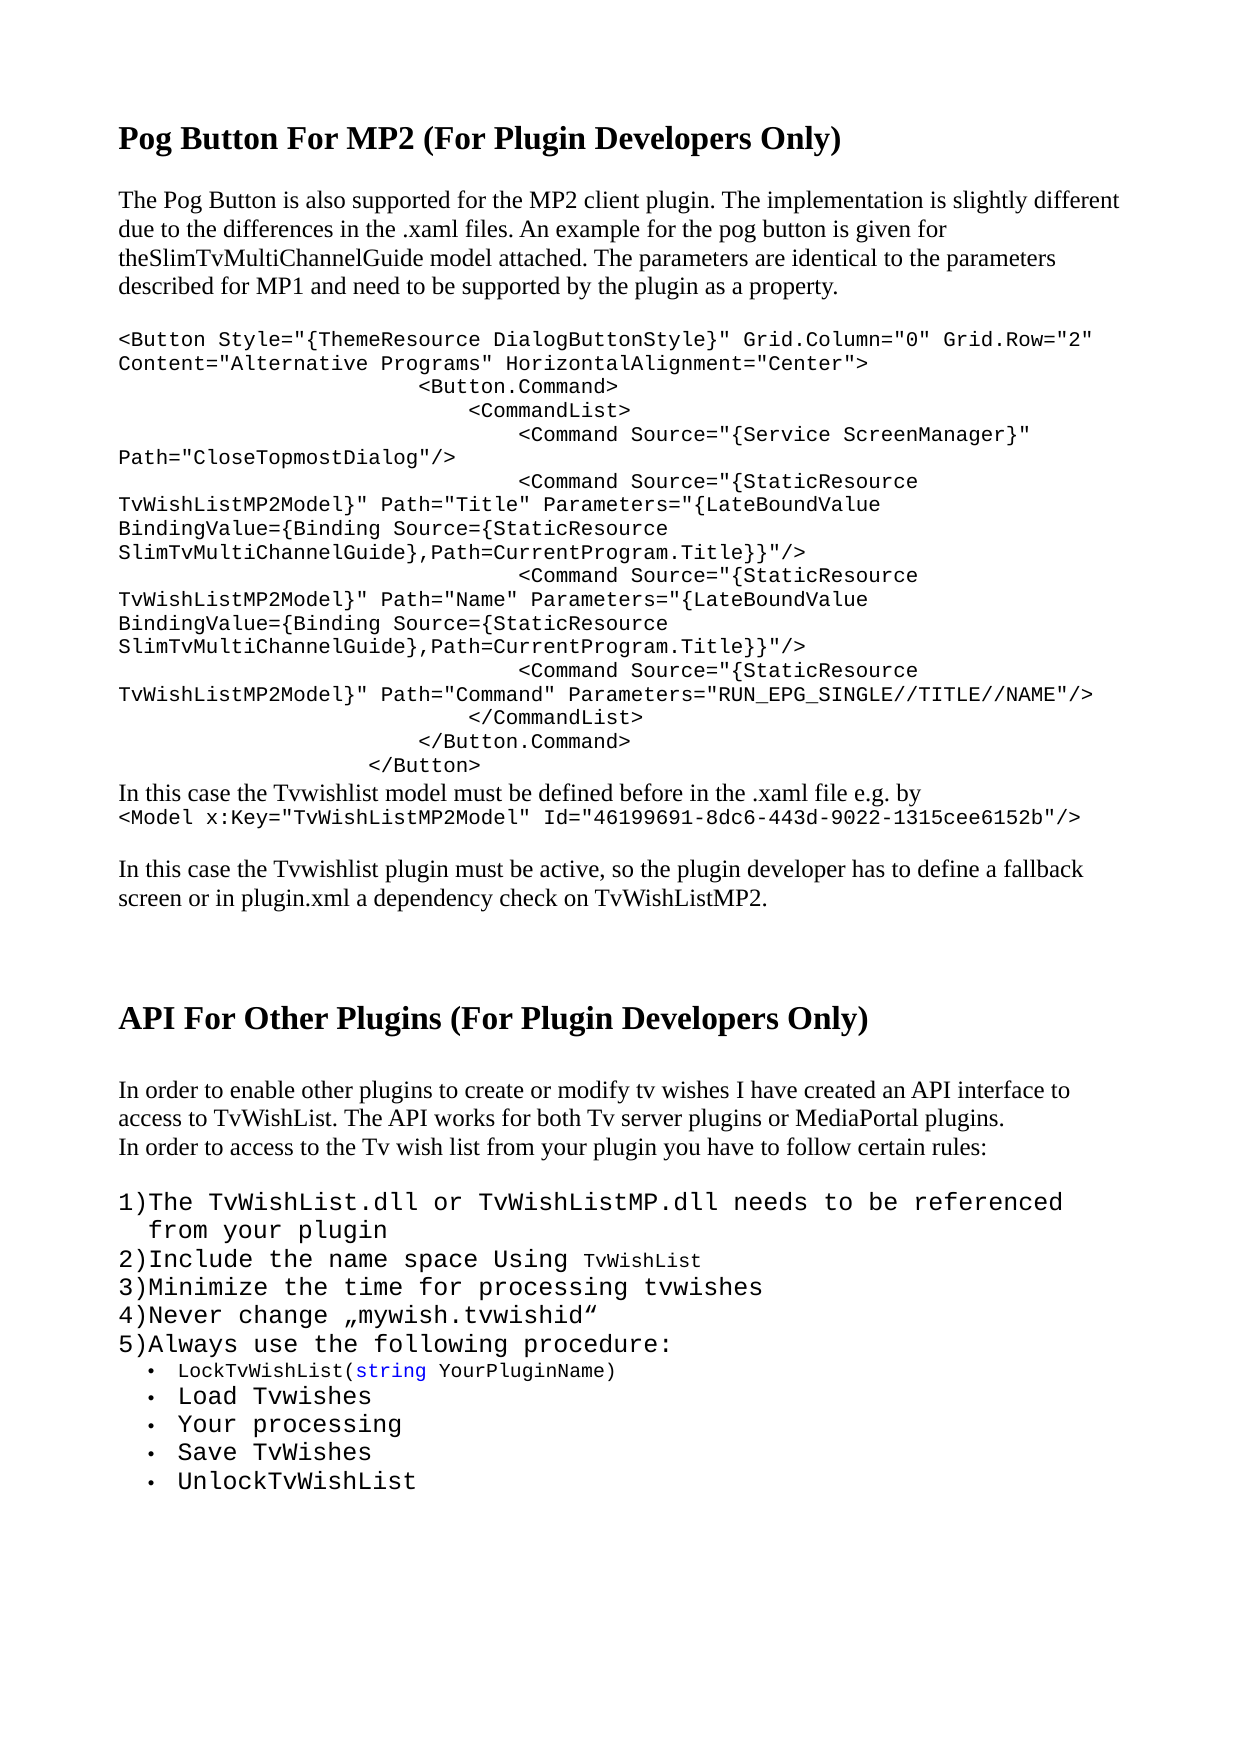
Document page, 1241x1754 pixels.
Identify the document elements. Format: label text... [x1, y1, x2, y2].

list LockTvWishList(string YourPluginName) [148, 1360, 1122, 1383]
list Minimize the time for processing tvwishes [118, 1275, 1122, 1303]
text <Button.Command> [118, 376, 1122, 400]
text <Command Source="{Service ScreenManager}" Path="CloseTopmostDialog"/> [118, 423, 1122, 471]
text <Button Style="{ThemeResource DialogButtonStyle}" Grid.Column="0" Grid.Row="2" Content="Alternative Programs" HorizontalAlignment="Center"> [118, 329, 1122, 376]
list Load Tvwishes [148, 1383, 1122, 1412]
text The Pog Button is also supported for the MP2 client plugin. The implementation is slightly different due to the differences in the .xaml files. An example for the pog button is given for theSlimTvMultiChannelGuide model attached. The parameters are identical to the parameters described for MP1 and need to be supported by the plugin as a property. [118, 185, 1122, 300]
text In order to access to the Tv wish list from your plugin you have to follow certain rules: [118, 1132, 1122, 1161]
text <CommandList> [118, 400, 1122, 423]
list Always use the following procedure: [118, 1331, 1122, 1360]
text API For Other Plugins (For Plugin Developers Only) [118, 998, 1122, 1036]
text In this case the Tvwishlist model must be defined before in the .xaml file e.g. by [118, 778, 1122, 807]
list The TvWishList.dll or TvWishListMP.dll needs to be referenced from your plugin [118, 1190, 1122, 1246]
text In order to enable other plugins to create or modify tv wishes I have created an API interface to access to TvWishList. The API works for both Tv server plugins or MediaPortal plugins. [118, 1075, 1122, 1132]
text </CommandList> [118, 707, 1122, 731]
list Include the name space Using TvWishList [118, 1246, 1122, 1275]
text <Command Source="{StaticResource TvWishListMP2Model}" Path="Name" Parameters="{LateBoundValue BindingValue={Binding Source={StaticResource SlimTvMultiChannelGuide},Path=CurrentProgram.Title}}"/> [118, 565, 1122, 660]
list Save TvWishes [148, 1440, 1122, 1468]
list Your processing [148, 1412, 1122, 1440]
text <Model x:Key="TvWishListMP2Model" Id="46199691-8dc6-443d-9022-1315cee6152b"/> [118, 807, 1122, 831]
text </Button> [118, 754, 1122, 778]
text Pog Button For MP2 (For Plugin Developers Only) [118, 118, 1122, 156]
list Never change „mywish.tvwishid“ [118, 1303, 1122, 1331]
text <Command Source="{StaticResource TvWishListMP2Model}" Path="Command" Parameters="RUN_EPG_SINGLE//TITLE//NAME"/> [118, 660, 1122, 707]
list UnlockTvWishList [148, 1468, 1122, 1497]
text In this case the Tvwishlist plugin must be active, so the plugin developer has to define a fallback screen or in plugin.xml a dependency check on TvWishListMP2. [118, 854, 1122, 912]
text <Command Source="{StaticResource TvWishListMP2Model}" Path="Title" Parameters="{LateBoundValue BindingValue={Binding Source={StaticResource SlimTvMultiChannelGuide},Path=CurrentProgram.Title}}"/> [118, 471, 1122, 565]
text </Button.Command> [118, 731, 1122, 754]
